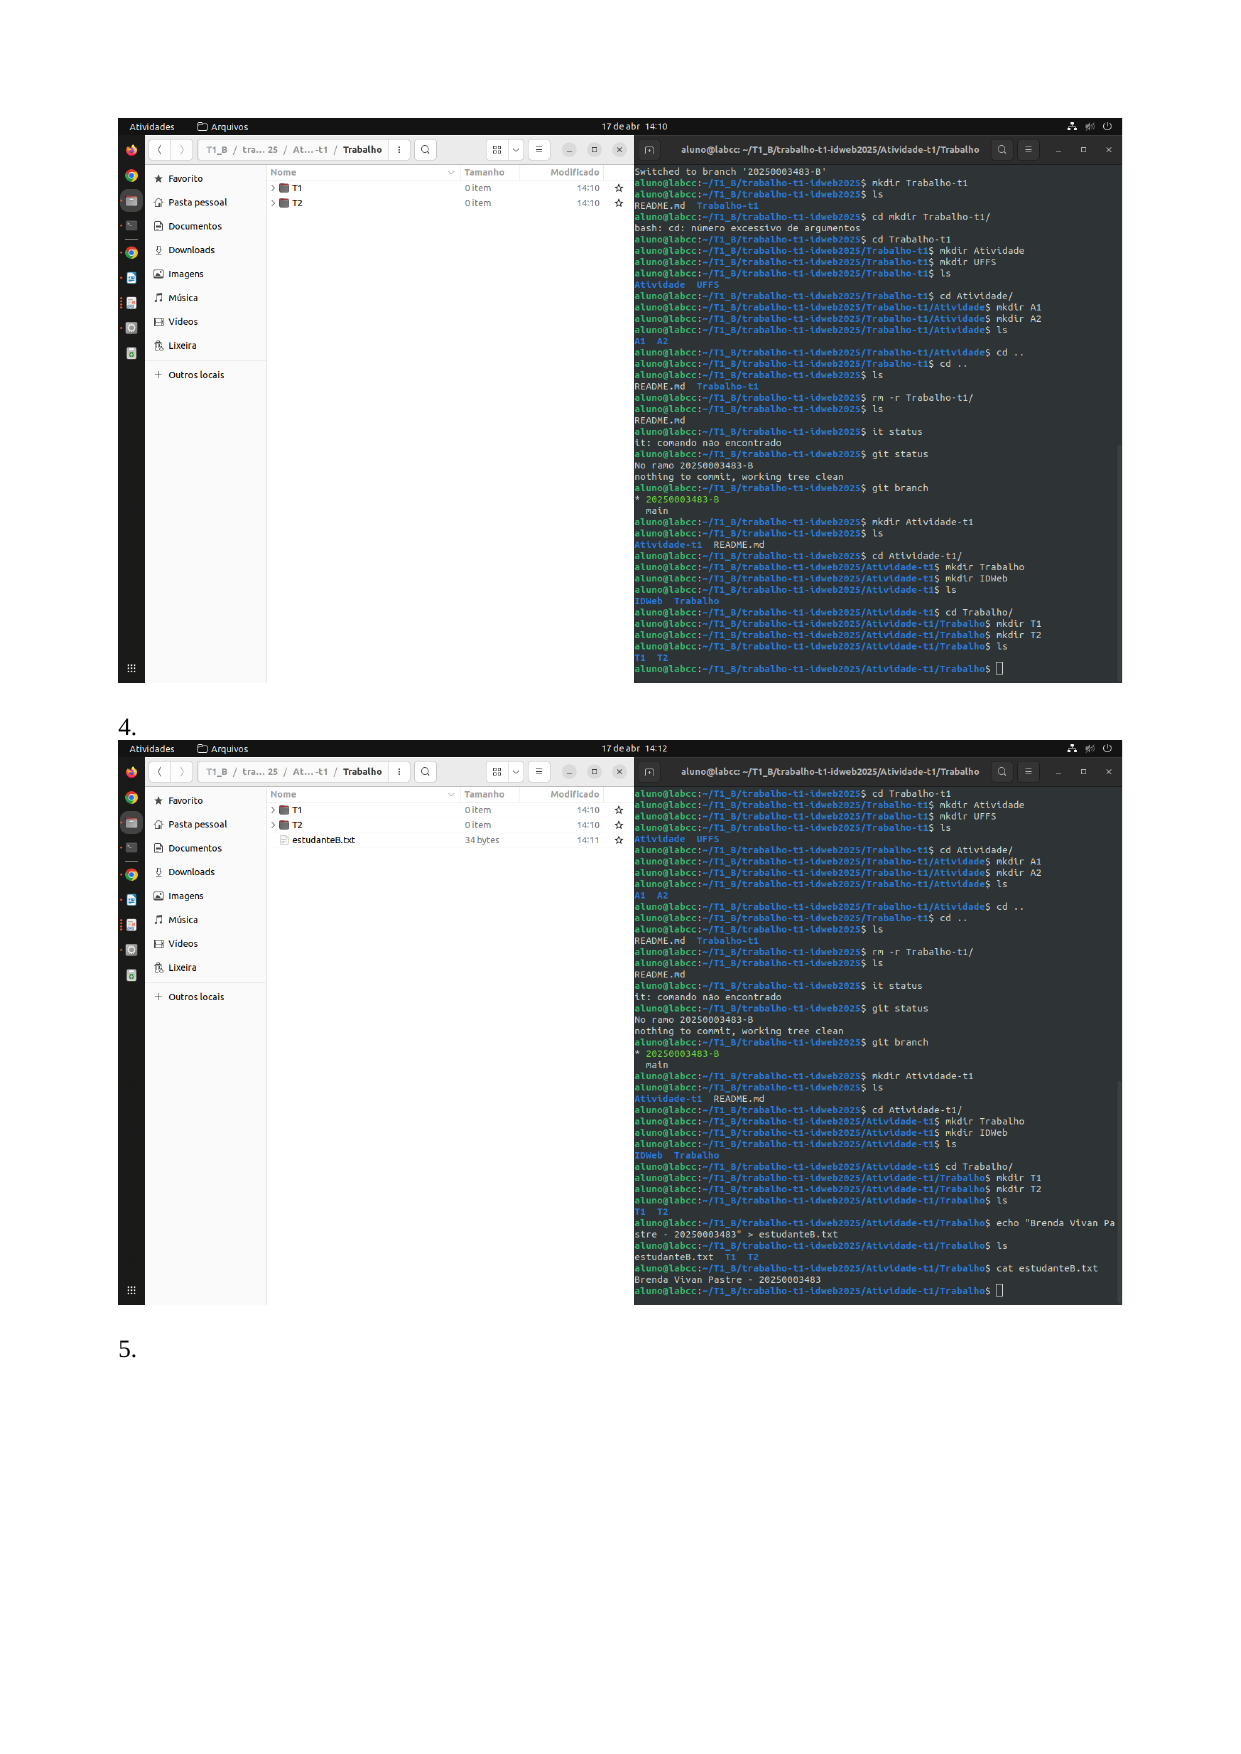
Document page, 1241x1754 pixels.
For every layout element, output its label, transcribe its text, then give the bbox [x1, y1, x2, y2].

picture [118, 118, 1123, 683]
text 4. [118, 712, 1122, 740]
picture [118, 740, 1123, 1305]
text 5. [118, 1334, 1122, 1362]
